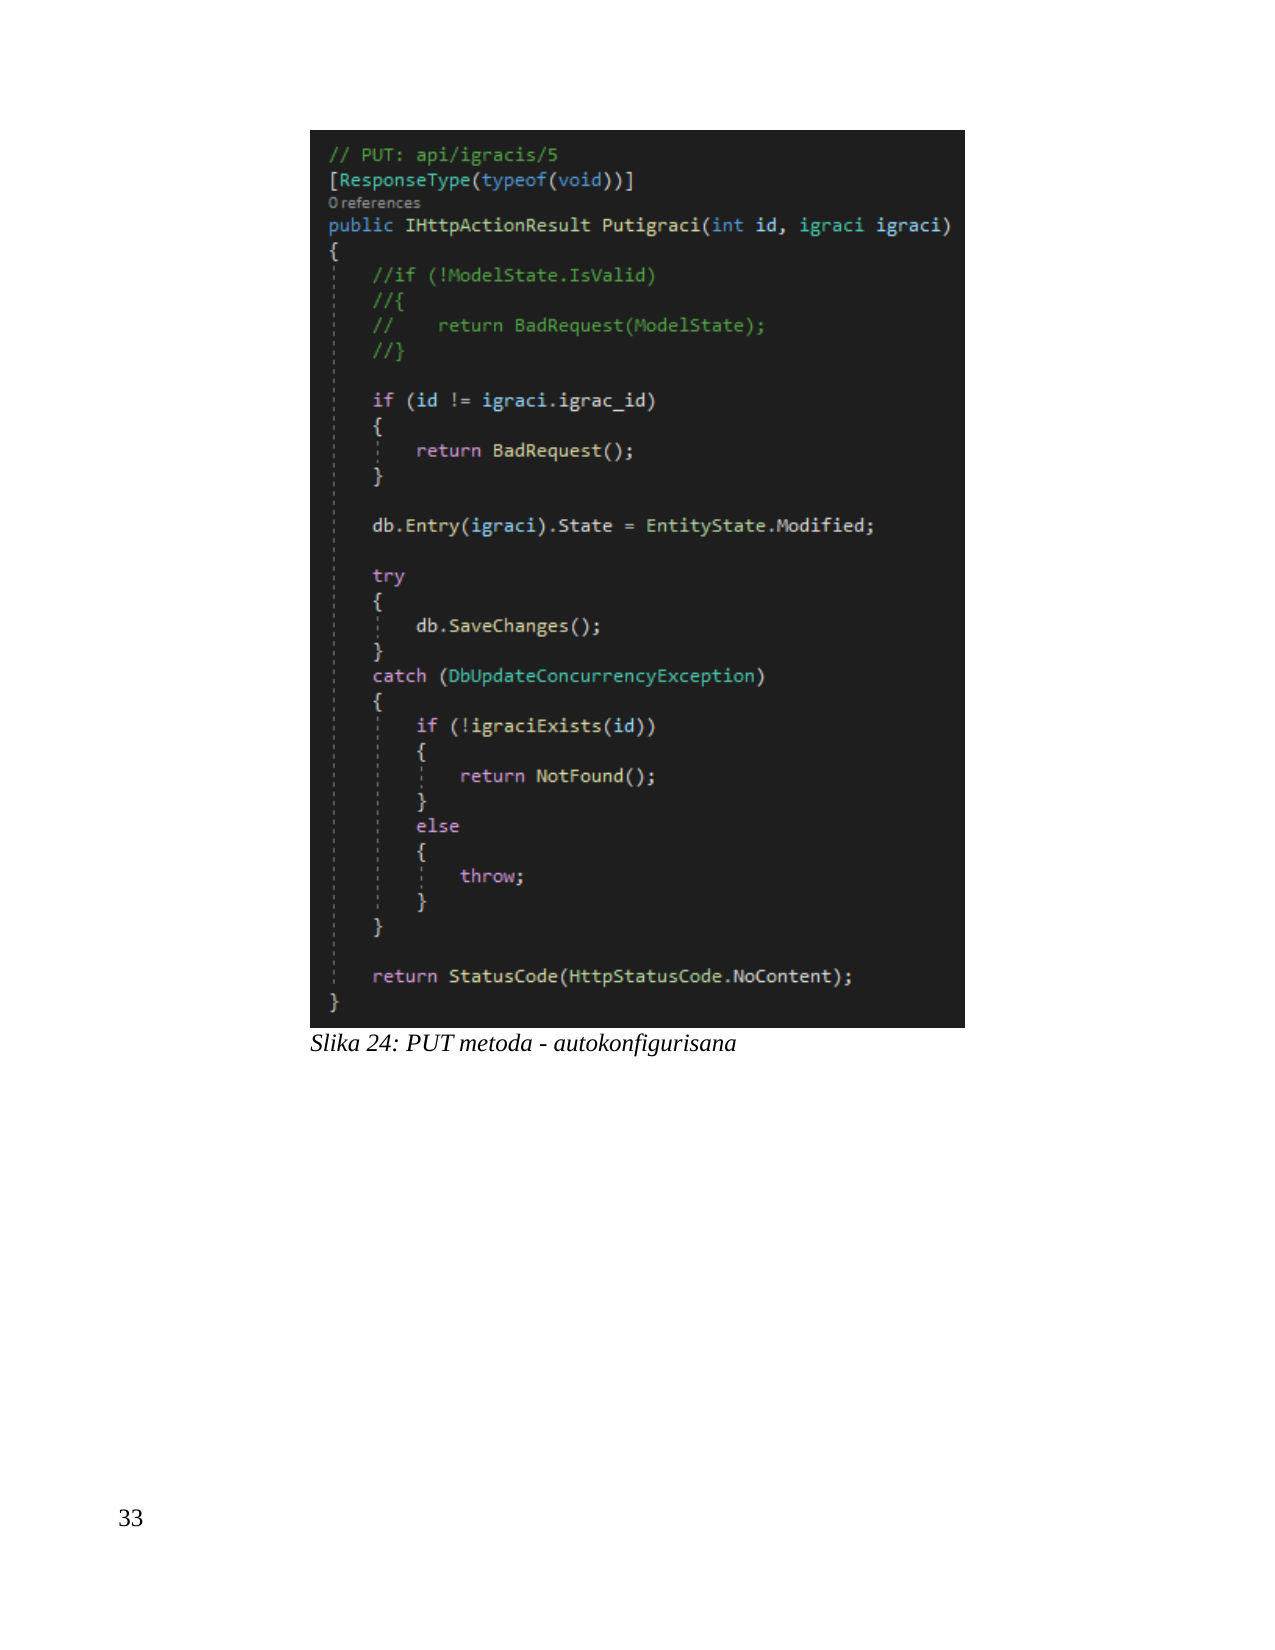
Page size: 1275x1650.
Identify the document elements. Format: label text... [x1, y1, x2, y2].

picture [310, 130, 965, 1028]
text Slika 24: PUT metoda - autokonfigurisana [310, 1028, 965, 1056]
